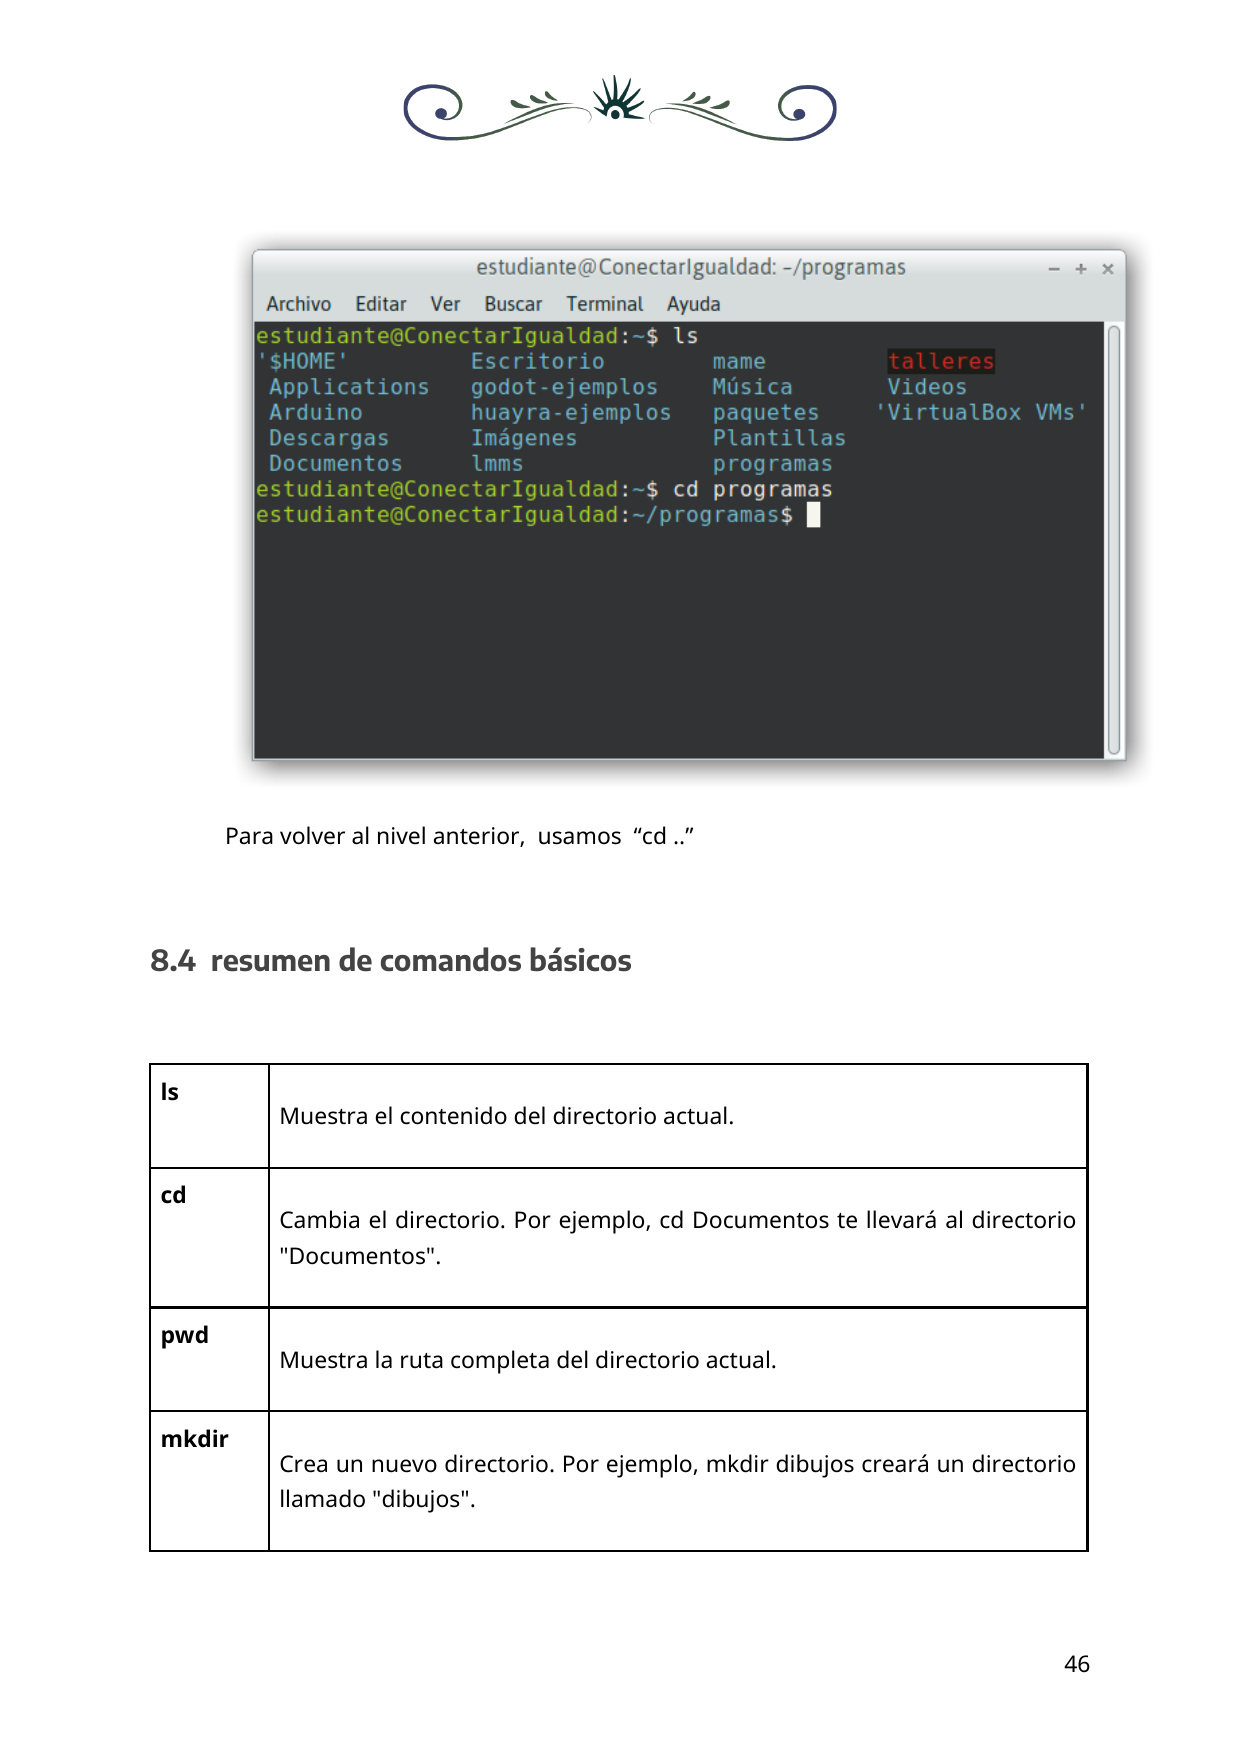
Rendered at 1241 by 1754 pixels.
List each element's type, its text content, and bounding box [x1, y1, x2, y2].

table_header Muestra el contenido del directorio actual. [270, 1065, 1086, 1167]
picture [403, 75, 837, 141]
table_cell mkdir [151, 1412, 268, 1550]
table_cell Cambia el directorio. Por ejemplo, cd Documentos te llevará al directorio "Documentos". [270, 1169, 1086, 1306]
table_cell Muestra la ruta completa del directorio actual. [270, 1309, 1086, 1410]
table_cell pwd [151, 1309, 268, 1410]
table_header ls [151, 1065, 268, 1167]
table_cell cd [151, 1169, 268, 1306]
picture [225, 221, 1166, 791]
text Para volver al nivel anterior, usamos “cd ..” [150, 819, 1090, 851]
subtitle 8.4 resumen de comandos básicos [150, 941, 1090, 977]
table_cell Crea un nuevo directorio. Por ejemplo, mkdir dibujos creará un directorio llamado "dibujos". [270, 1412, 1086, 1550]
